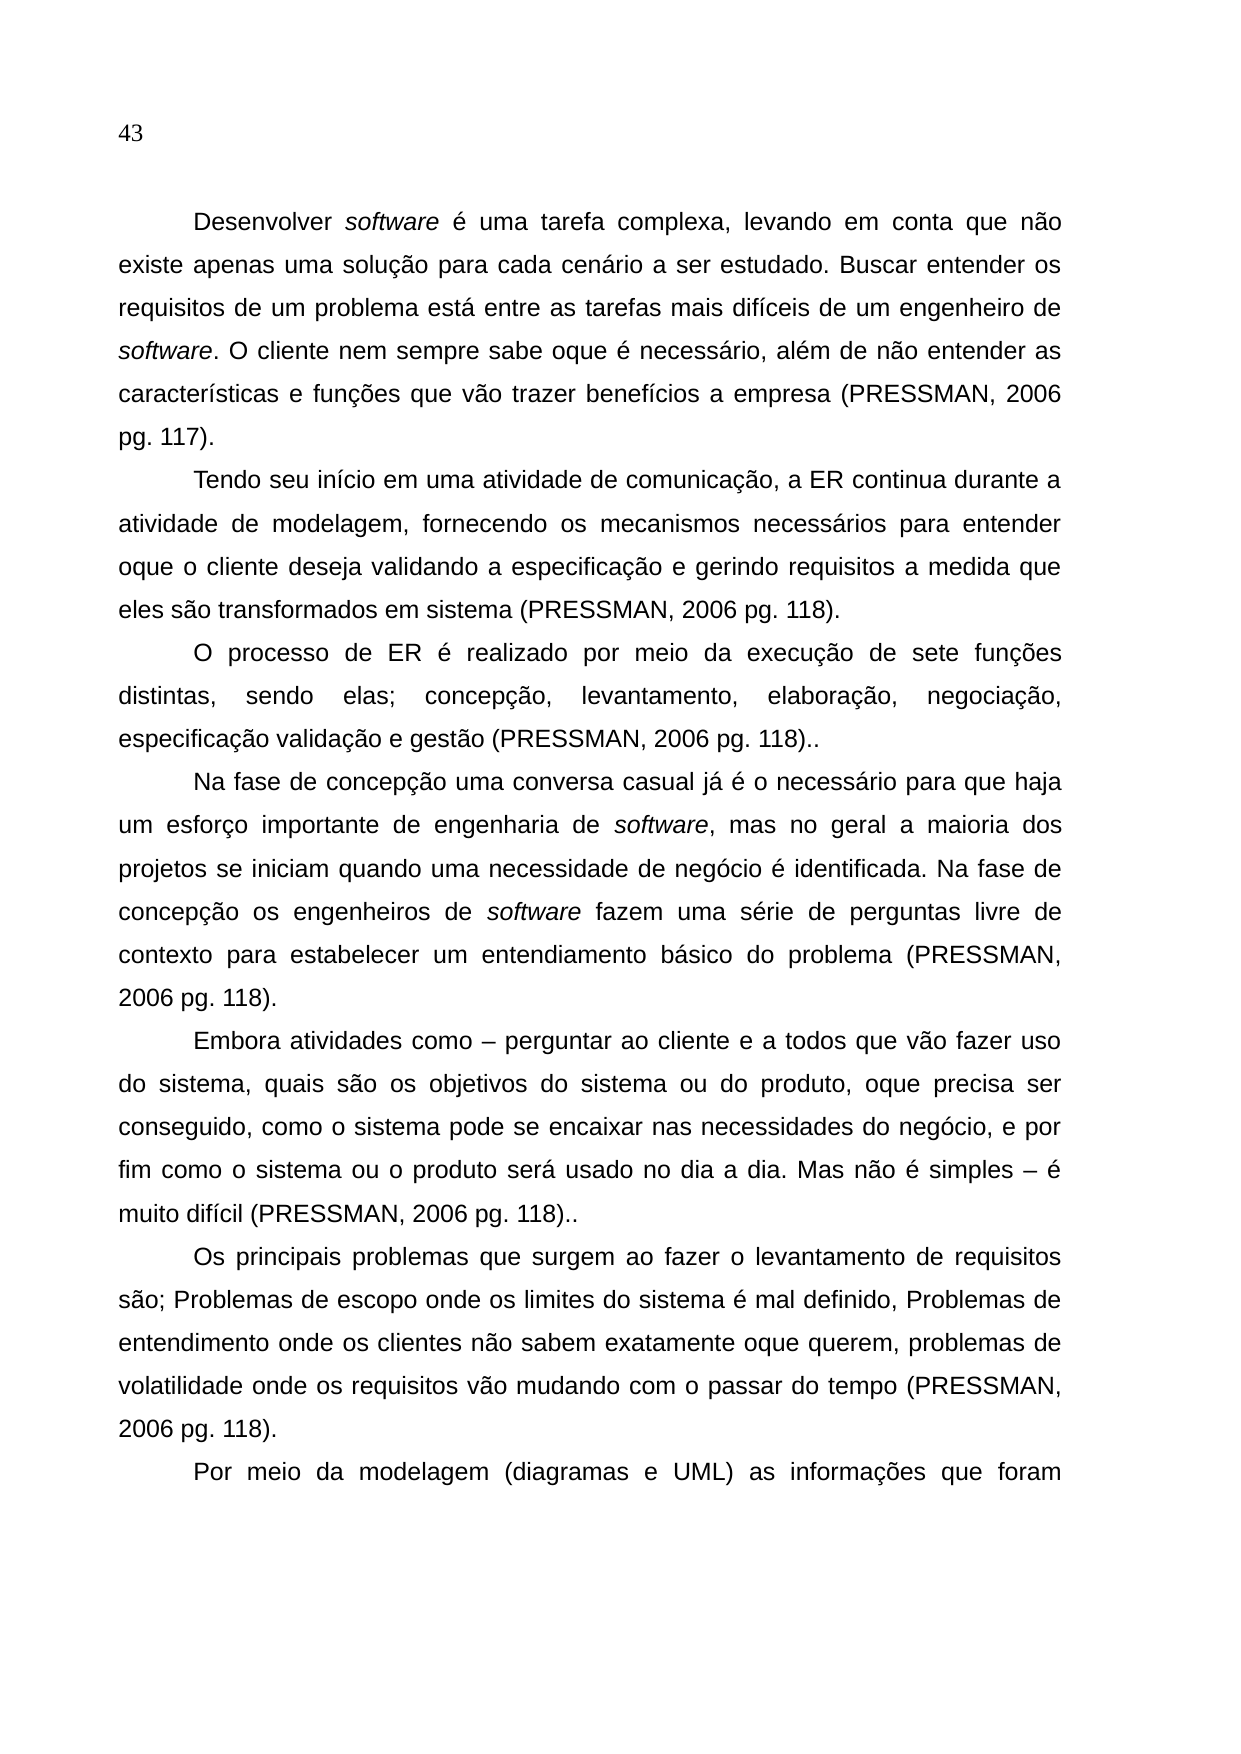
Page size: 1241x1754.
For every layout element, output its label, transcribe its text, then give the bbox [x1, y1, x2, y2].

text Tendo seu início em uma atividade de comunicação, a ER continua durante a atividade de modelagem, fornecendo os mecanismos necessários para entender oque o cliente deseja validando a especificação e gerindo requisitos a medida que eles são transformados em sistema (PRESSMAN, 2006 pg. 118). [118, 465, 1063, 623]
text Embora atividades como – perguntar ao cliente e a todos que vão fazer uso do sistema, quais são os objetivos do sistema ou do produto, oque precisa ser conseguido, como o sistema pode se encaixar nas necessidades do negócio, e por fim como o sistema ou o produto será usado no dia a dia. Mas não é simples – é muito difícil (PRESSMAN, 2006 pg. 118).. [118, 1026, 1063, 1227]
text Os principais problemas que surgem ao fazer o levantamento de requisitos são; Problemas de escopo onde os limites do sistema é mal definido, Problemas de entendimento onde os clientes não sabem exatamente oque querem, problemas de volatilidade onde os requisitos vão mudando com o passar do tempo (PRESSMAN, 2006 pg. 118). [118, 1242, 1063, 1443]
text Por meio da modelagem (diagramas e UML) as informações que foram [118, 1457, 1063, 1486]
text Desenvolver software é uma tarefa complexa, levando em conta que não existe apenas uma solução para cada cenário a ser estudado. Buscar entender os requisitos de um problema está entre as tarefas mais difíceis de um engenheiro de software. O cliente nem sempre sabe oque é necessário, além de não entender as características e funções que vão trazer benefícios a empresa (PRESSMAN, 2006 pg. 117). [118, 207, 1063, 451]
text O processo de ER é realizado por meio da execução de sete funções distintas, sendo elas; concepção, levantamento, elaboração, negociação, especificação validação e gestão (PRESSMAN, 2006 pg. 118).. [118, 638, 1063, 753]
text Na fase de concepção uma conversa casual já é o necessário para que haja um esforço importante de engenharia de software, mas no geral a maioria dos projetos se iniciam quando uma necessidade de negócio é identificada. Na fase de concepção os engenheiros de software fazem uma série de perguntas livre de contexto para estabelecer um entendiamento básico do problema (PRESSMAN, 2006 pg. 118). [118, 767, 1063, 1012]
